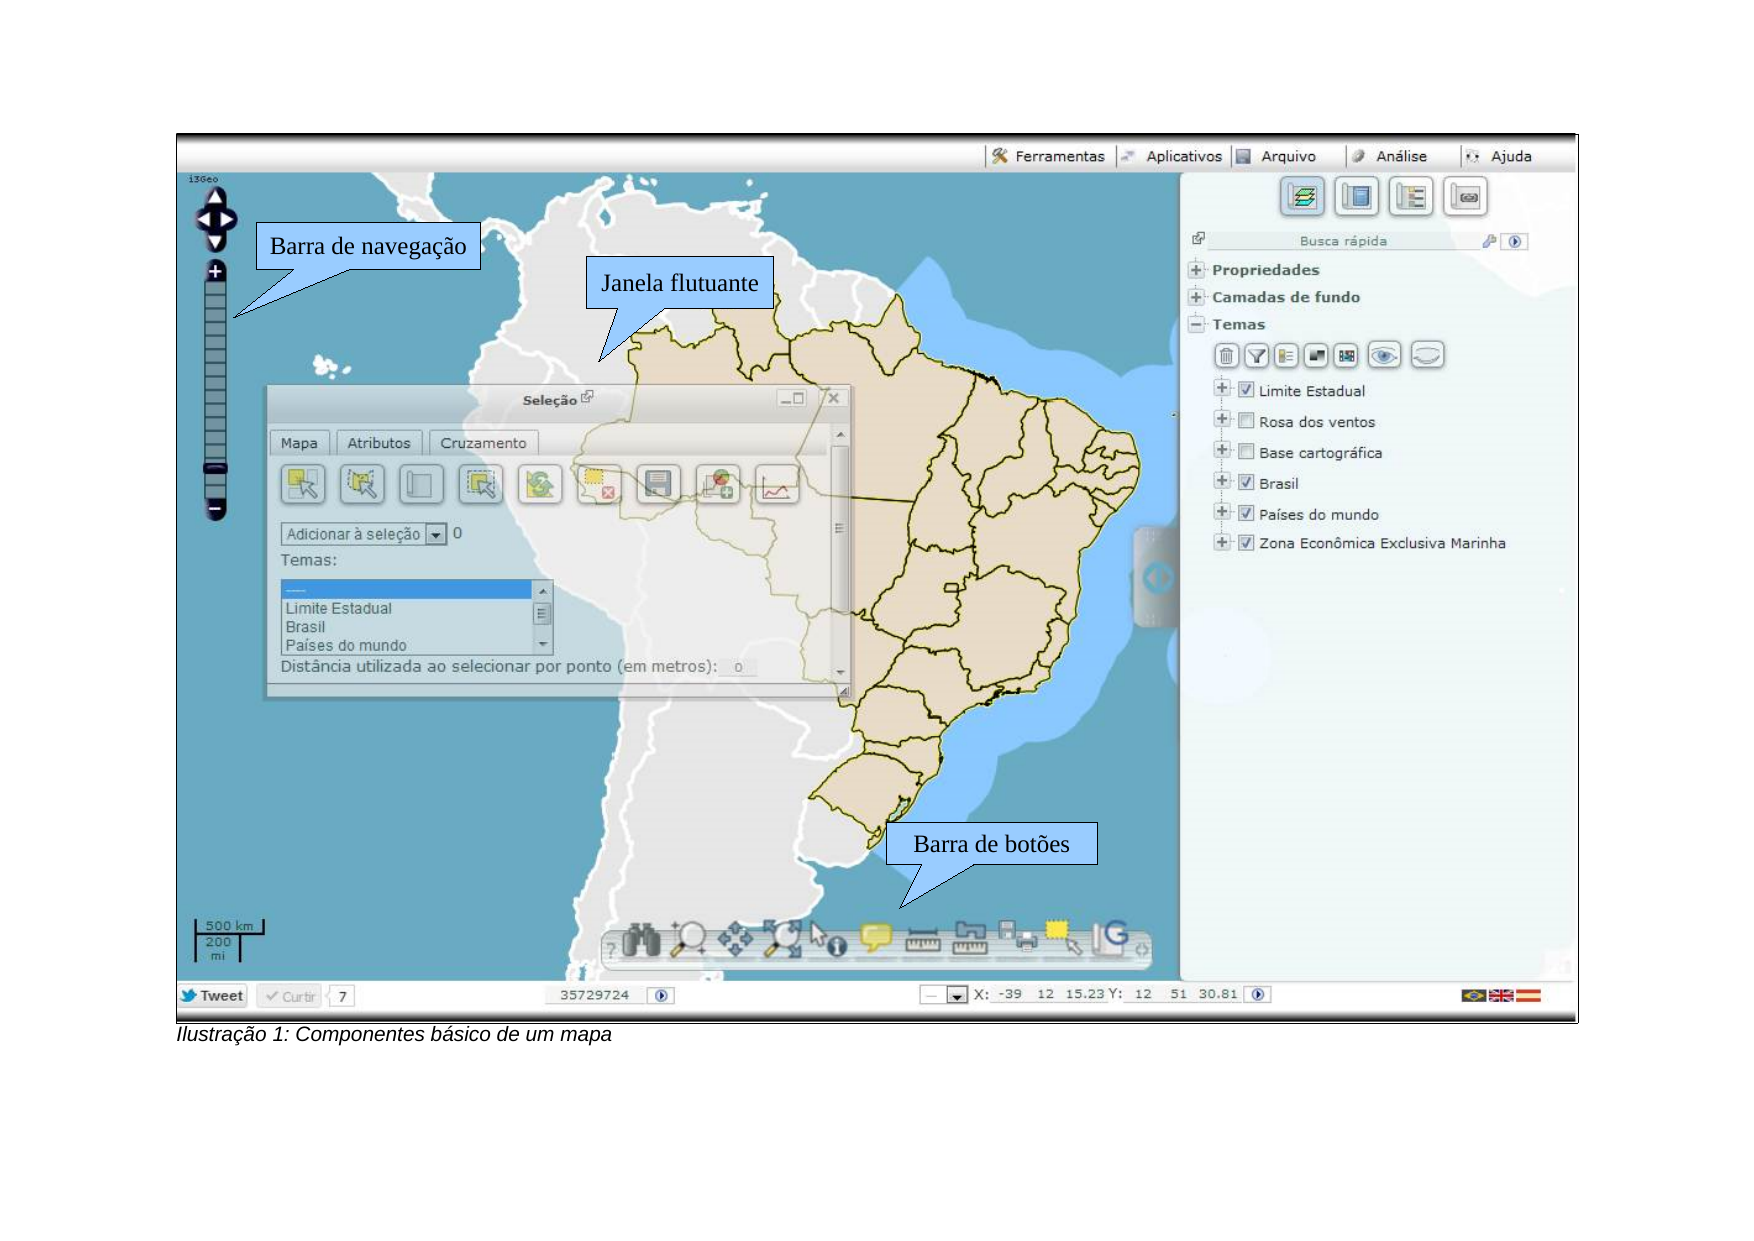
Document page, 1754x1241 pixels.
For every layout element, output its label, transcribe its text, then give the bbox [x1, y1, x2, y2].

text Ilustração 1: Componentes básico de um mapa [176, 1024, 1578, 1046]
picture [177, 135, 1578, 1023]
